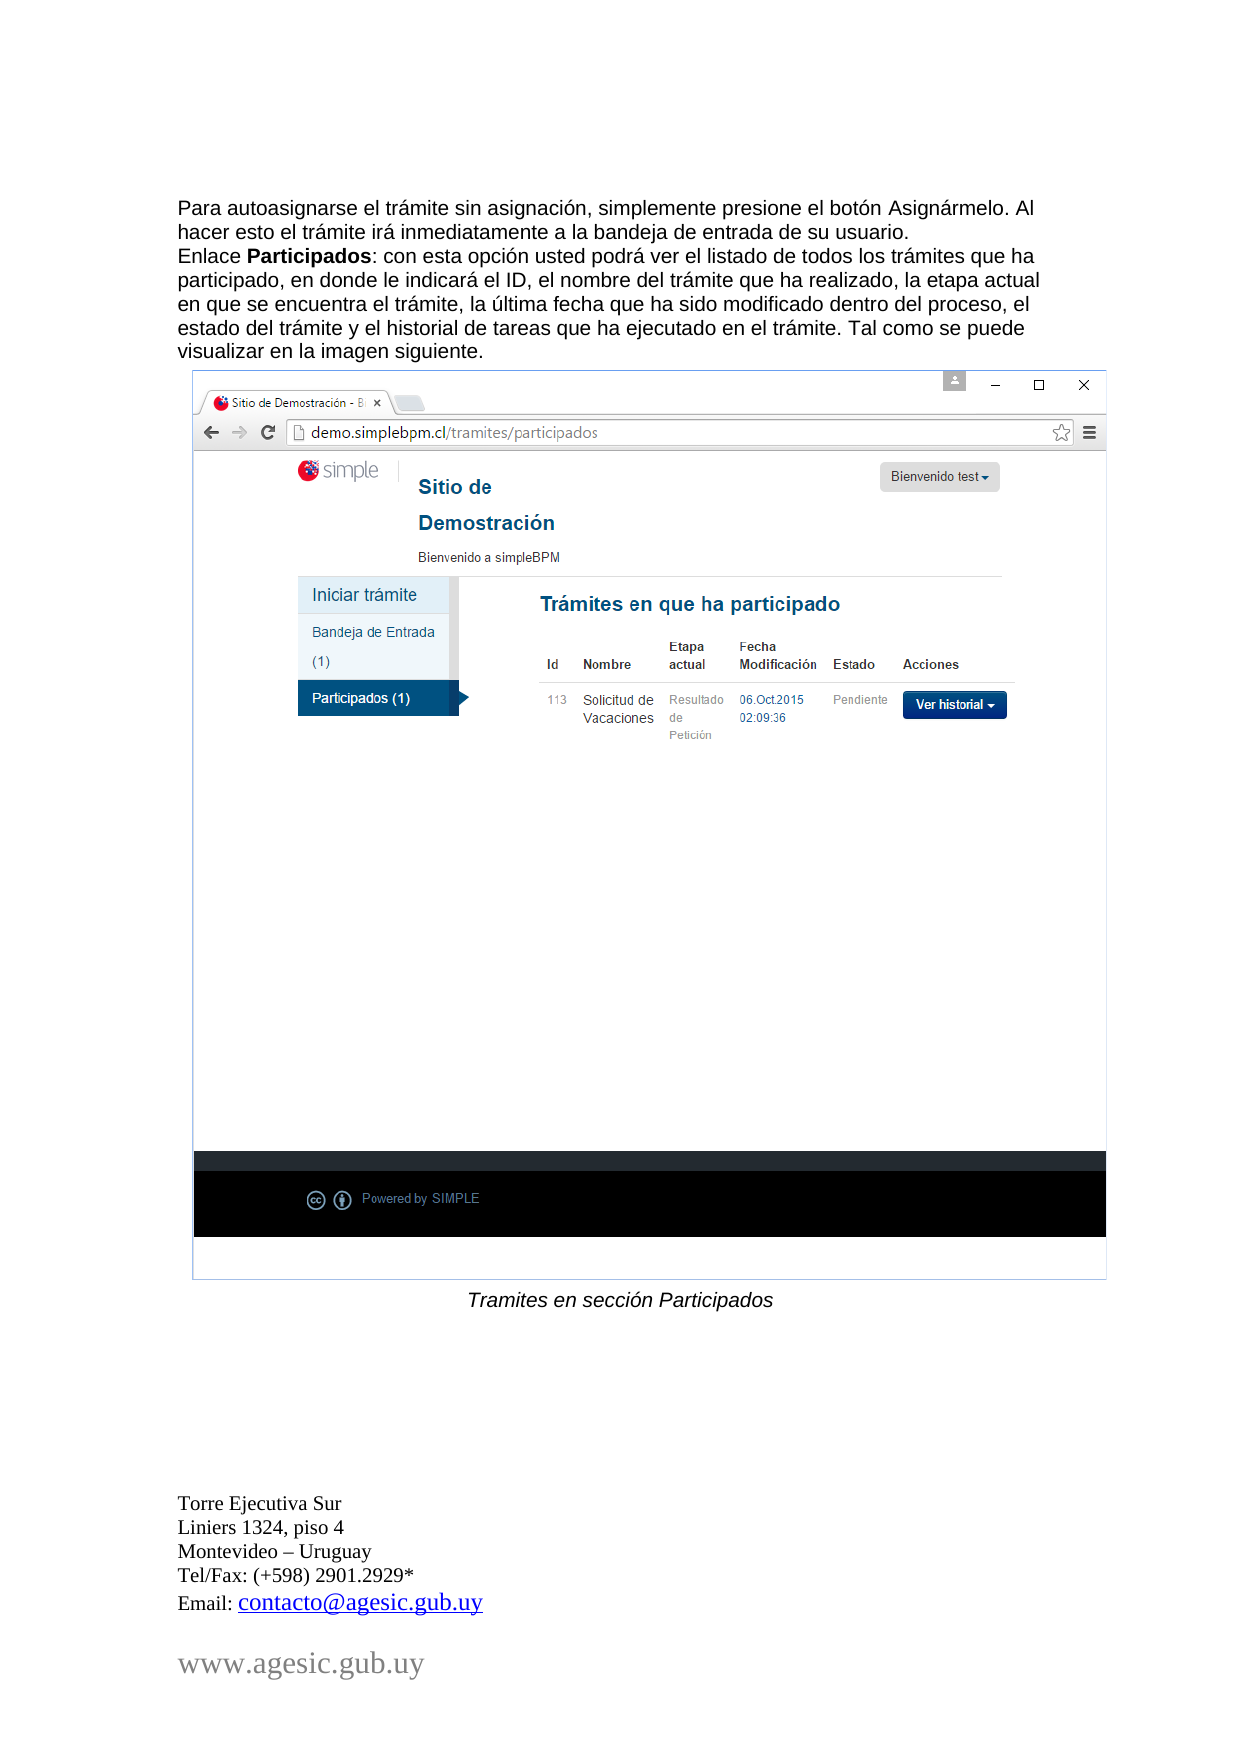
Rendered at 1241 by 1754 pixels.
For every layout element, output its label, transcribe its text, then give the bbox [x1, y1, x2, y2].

text Tramites en sección Participados [177, 1288, 1063, 1312]
text Para autoasignarse el trámite sin asignación, simplemente presione el botón Asignármelo. Al hacer esto el trámite irá inmediatamente a la bandeja de entrada de su usuario. [177, 196, 1063, 243]
picture [192, 370, 1107, 1280]
text Enlace Participados: con esta opción usted podrá ver el listado de todos los trámites que ha participado, en donde le indicará el ID, el nombre del trámite que ha realizado, la etapa actual en que se encuentra el trámite, la última fecha que ha sido modificado dentro del proceso, el estado del trámite y el historial de tareas que ha ejecutado en el trámite. Tal como se puede visualizar en la imagen siguiente. [177, 243, 1063, 363]
